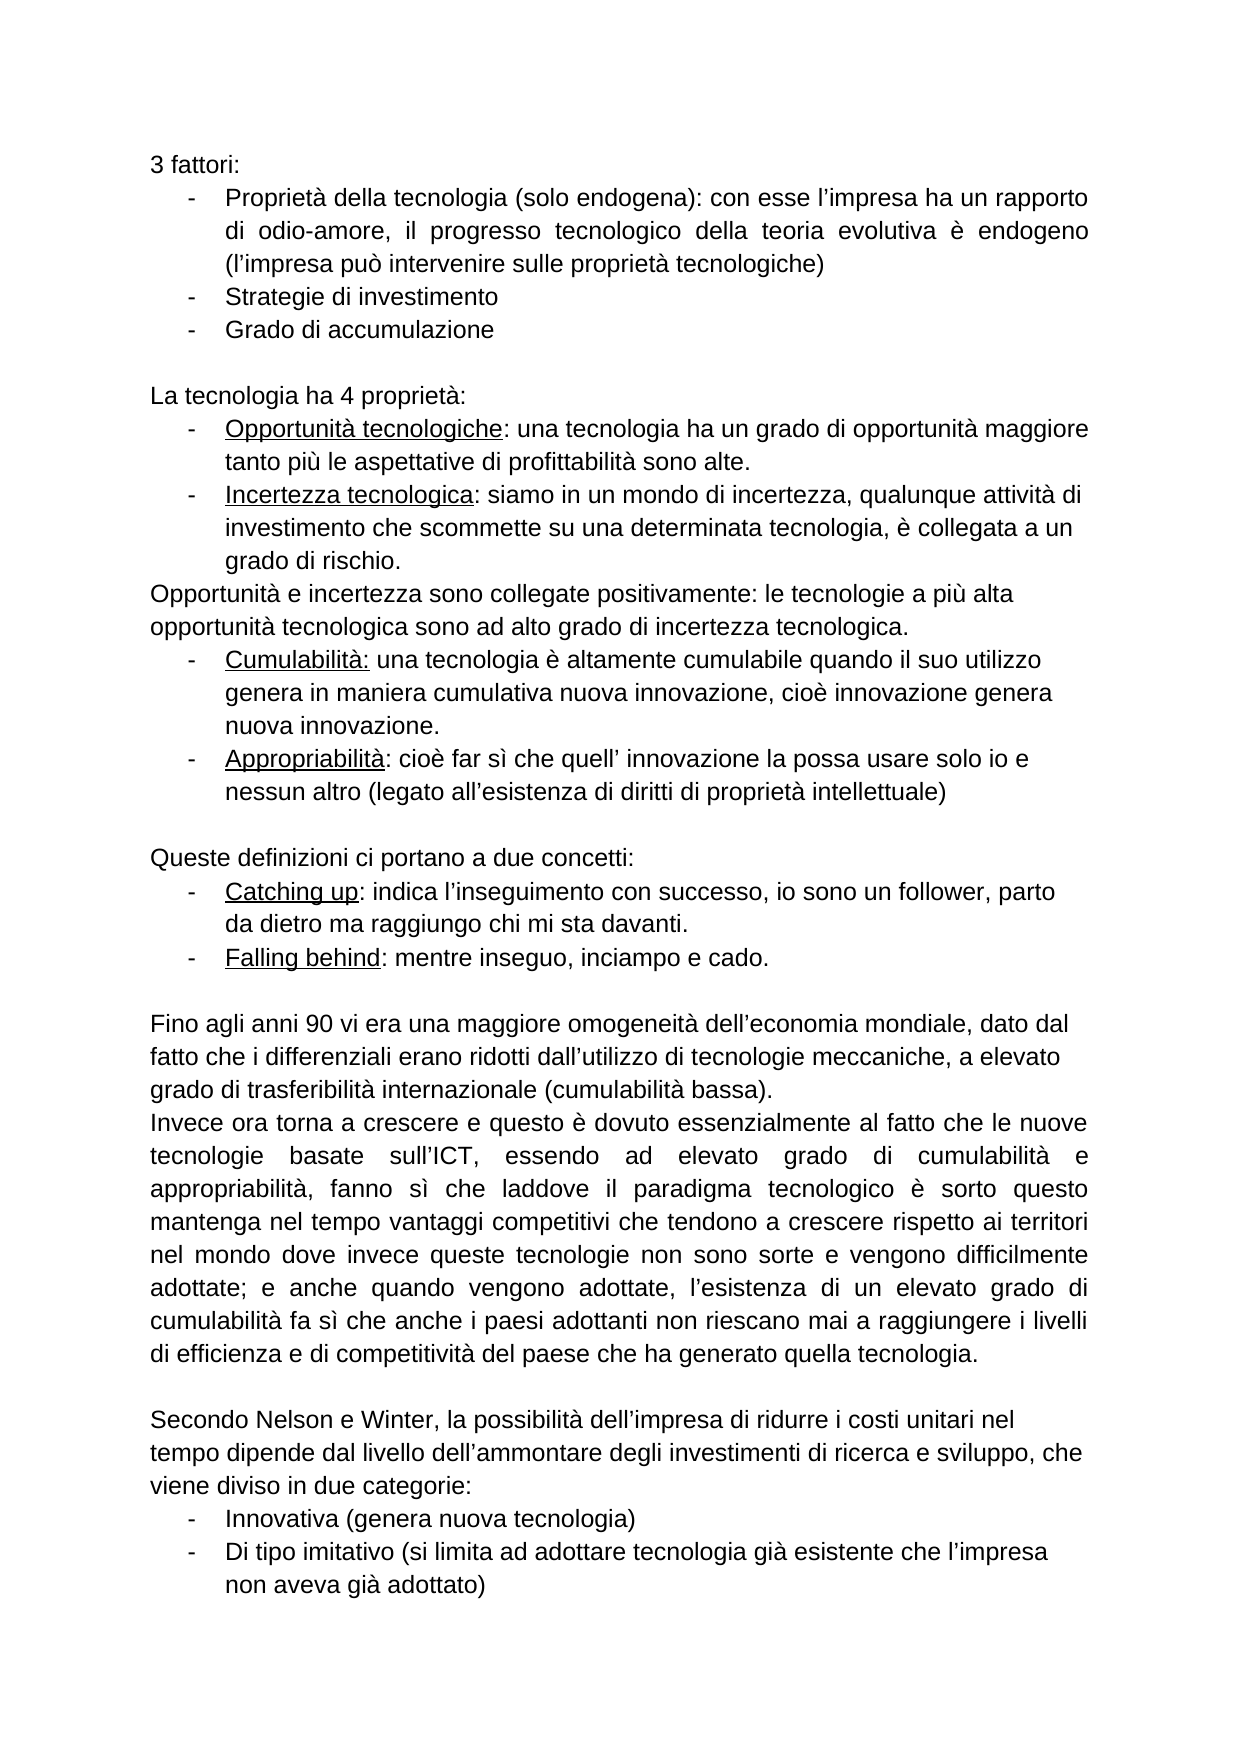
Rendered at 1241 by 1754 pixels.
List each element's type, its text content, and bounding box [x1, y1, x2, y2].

text La tecnologia ha 4 proprietà: [150, 381, 1090, 410]
list Di tipo imitativo (si limita ad adottare tecnologia già esistente che l’impresa non aveva già adottato) [187, 1537, 1090, 1599]
text Fino agli anni 90 vi era una maggiore omogeneità dell’economia mondiale, dato dal fatto che i differenziali erano ridotti dall’utilizzo di tecnologie meccaniche, a elevato grado di trasferibilità internazionale (cumulabilità bassa). [150, 1008, 1090, 1103]
list Appropriabilità: cioè far sì che quell’ innovazione la possa usare solo io e nessun altro (legato all’esistenza di diritti di proprietà intellettuale) [187, 744, 1090, 806]
list Proprietà della tecnologia (solo endogena): con esse l’impresa ha un rapporto di odio-amore, il progresso tecnologico della teoria evolutiva è endogeno (l’impresa può intervenire sulle proprietà tecnologiche) [187, 183, 1090, 278]
text Queste definizioni ci portano a due concetti: [150, 843, 1090, 872]
list Falling behind: mentre inseguo, inciampo e cado. [187, 942, 1090, 971]
list Catching up: indica l’inseguimento con successo, io sono un follower, parto da dietro ma raggiungo chi mi sta davanti. [187, 876, 1090, 938]
list Strategie di investimento [187, 282, 1090, 311]
text Secondo Nelson e Winter, la possibilità dell’impresa di ridurre i costi unitari nel tempo dipende dal livello dell’ammontare degli investimenti di ricerca e sviluppo, che viene diviso in due categorie: [150, 1405, 1090, 1499]
list Opportunità tecnologiche: una tecnologia ha un grado di opportunità maggiore tanto più le aspettative di profittabilità sono alte. [187, 414, 1090, 476]
list Innovativa (genera nuova tecnologia) [187, 1504, 1090, 1533]
text 3 fattori: [150, 150, 1090, 179]
list Cumulabilità: una tecnologia è altamente cumulabile quando il suo utilizzo genera in maniera cumulativa nuova innovazione, cioè innovazione genera nuova innovazione. [187, 645, 1090, 740]
text Invece ora torna a crescere e questo è dovuto essenzialmente al fatto che le nuove tecnologie basate sull’ICT, essendo ad elevato grado di cumulabilità e appropriabilità, fanno sì che laddove il paradigma tecnologico è sorto questo mantenga nel tempo vantaggi competitivi che tendono a crescere rispetto ai territori nel mondo dove invece queste tecnologie non sono sorte e vengono difficilmente adottate; e anche quando vengono adottate, l’esistenza di un elevato grado di cumulabilità fa sì che anche i paesi adottanti non riescano mai a raggiungere i livelli di efficienza e di competitività del paese che ha generato quella tecnologia. [150, 1108, 1090, 1367]
list Incertezza tecnologica: siamo in un mondo di incertezza, qualunque attività di investimento che scommette su una determinata tecnologia, è collegata a un grado di rischio. [187, 480, 1090, 575]
list Grado di accumulazione [187, 315, 1090, 344]
text Opportunità e incertezza sono collegate positivamente: le tecnologie a più alta opportunità tecnologica sono ad alto grado di incertezza tecnologica. [150, 579, 1090, 641]
